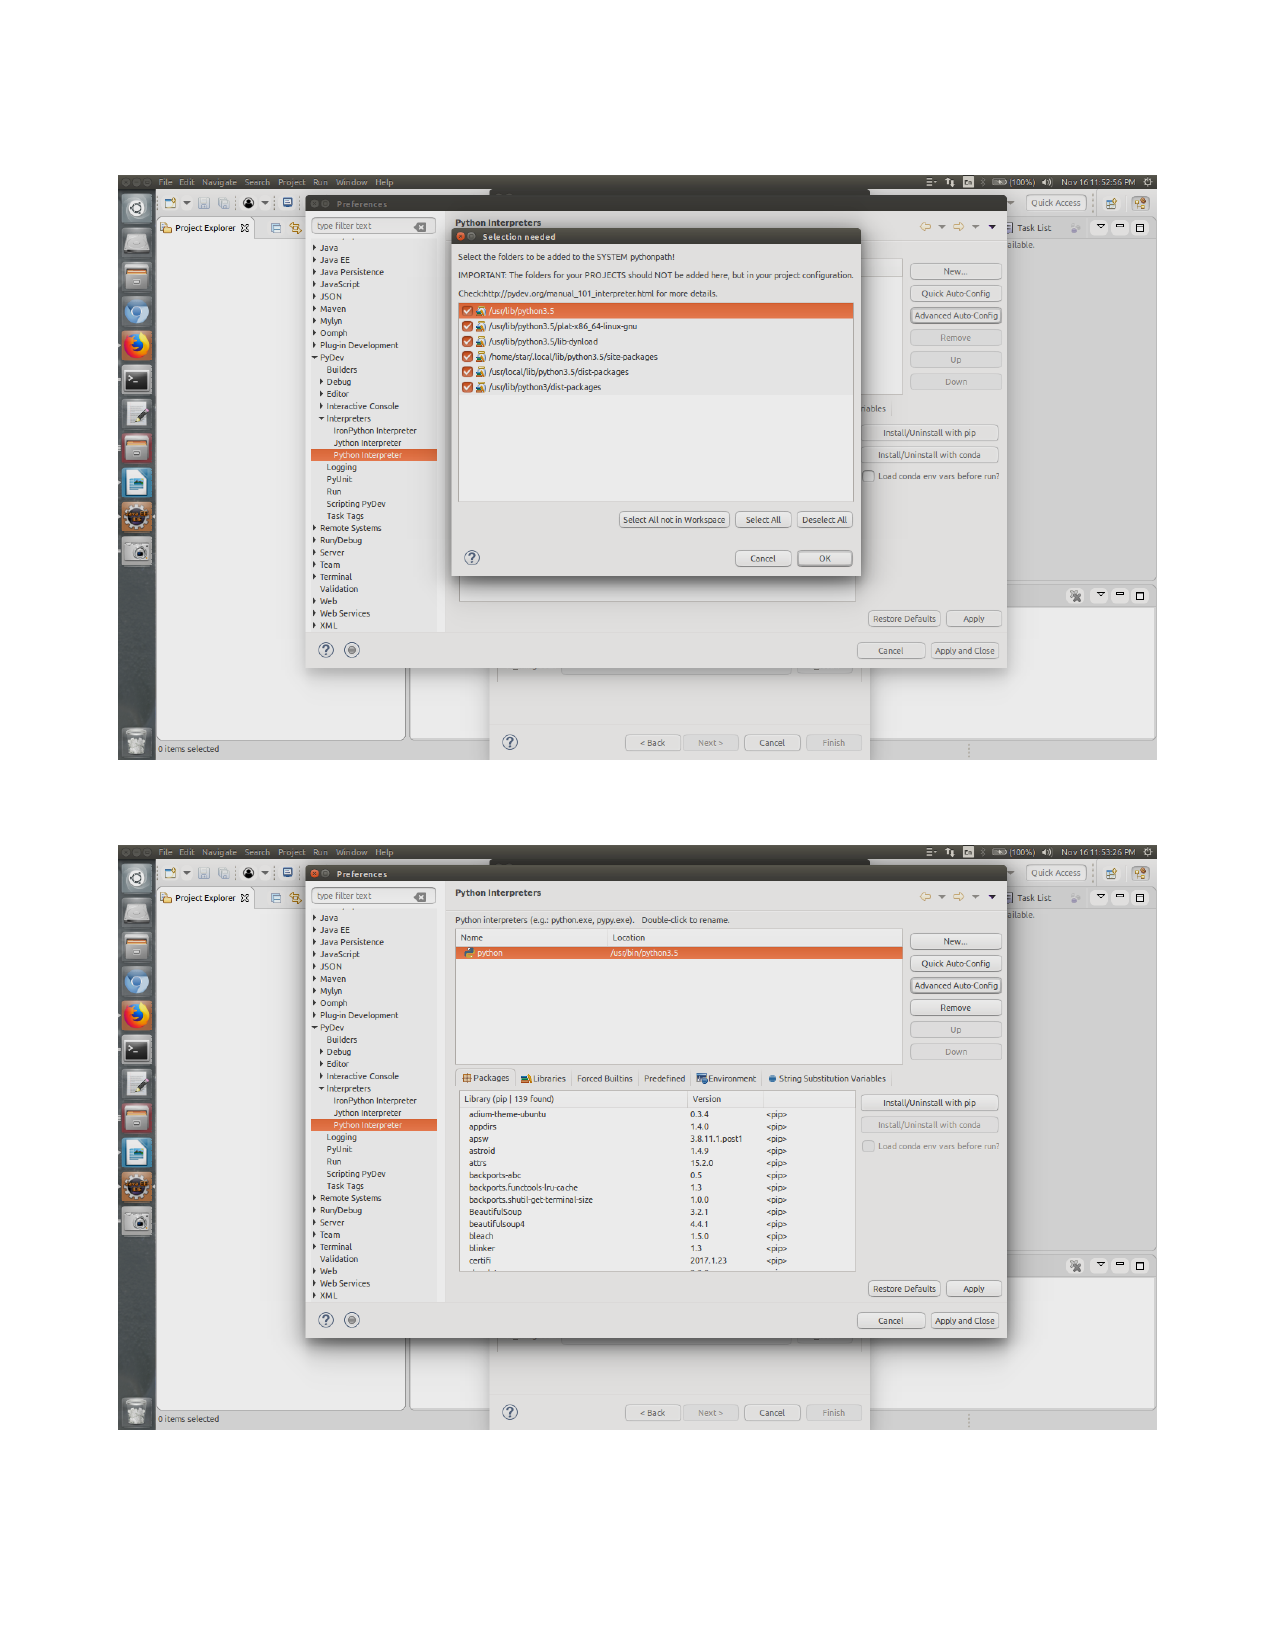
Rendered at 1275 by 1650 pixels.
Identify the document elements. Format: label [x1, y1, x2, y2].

picture [118, 845, 1157, 1430]
picture [118, 175, 1157, 760]
